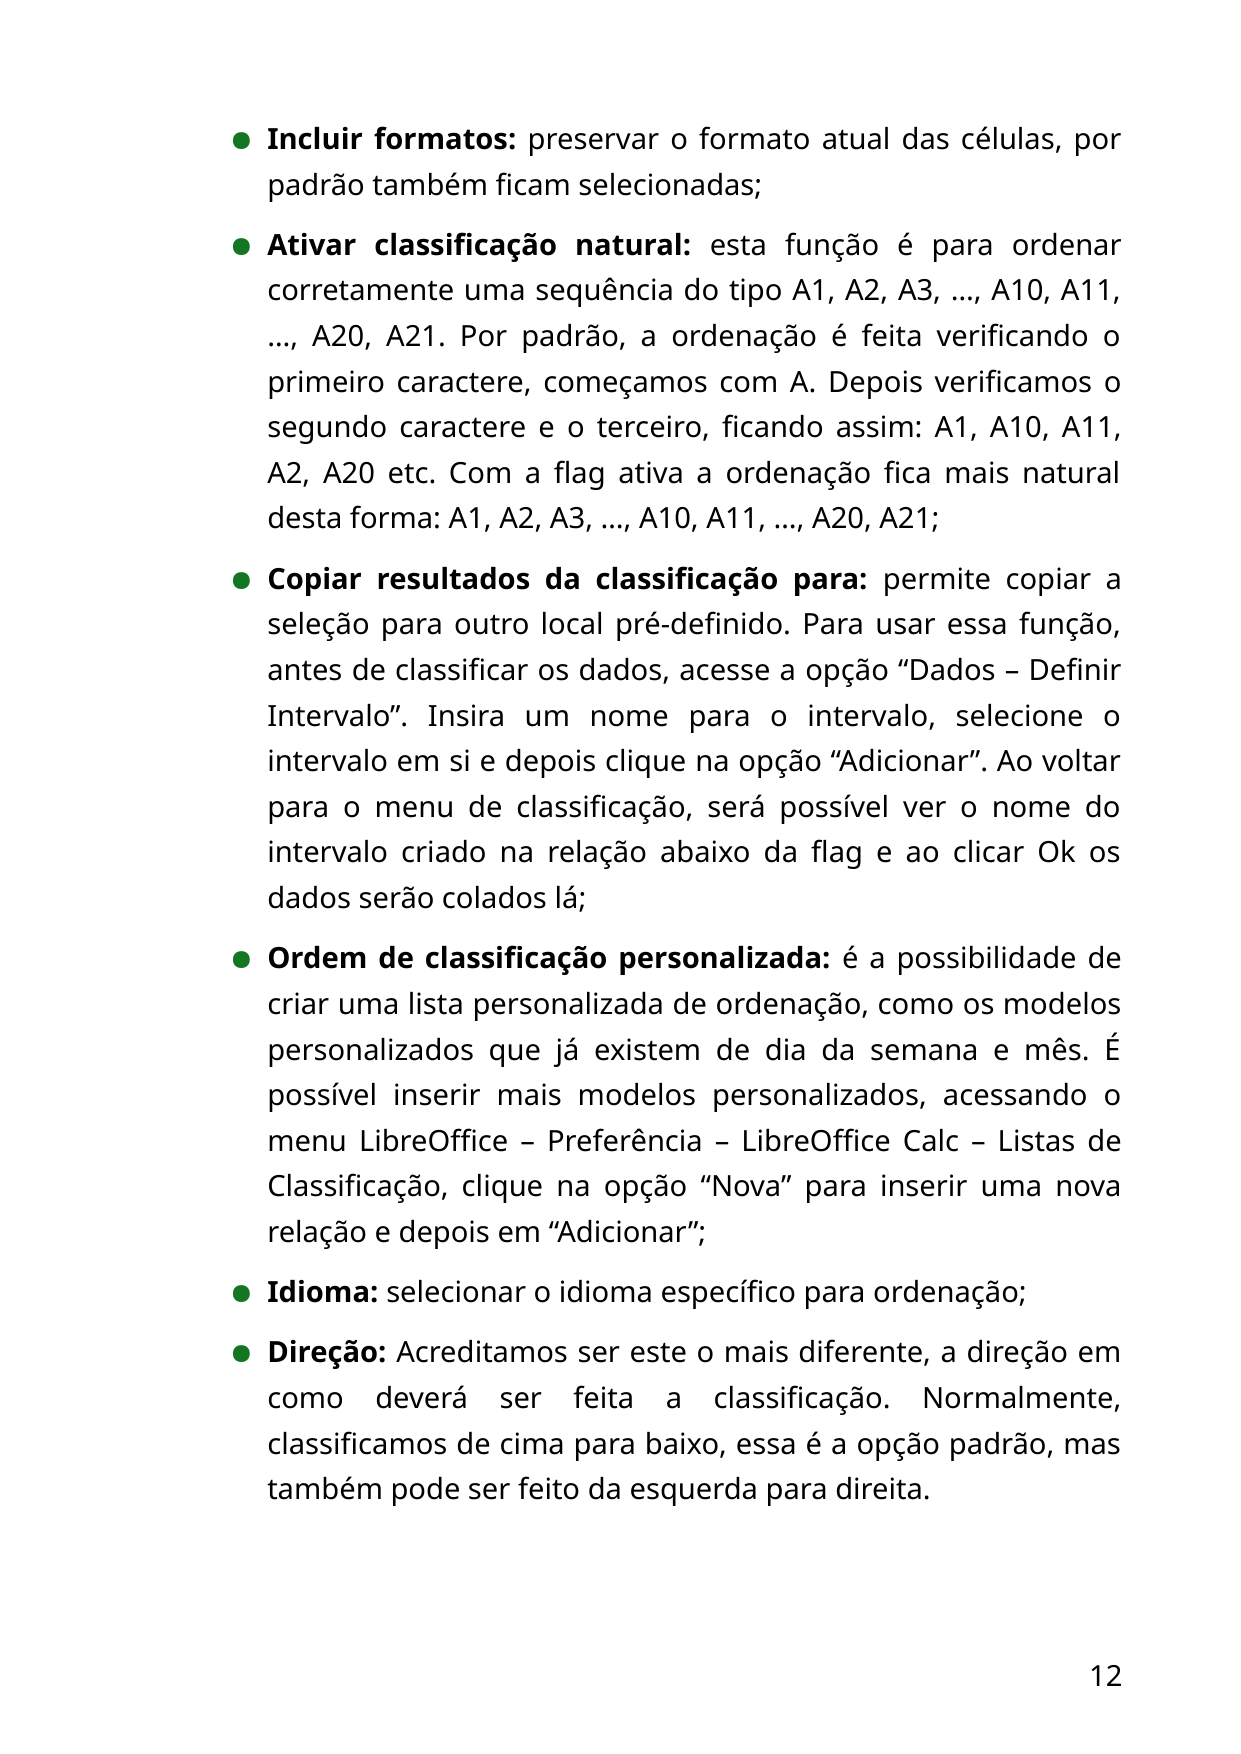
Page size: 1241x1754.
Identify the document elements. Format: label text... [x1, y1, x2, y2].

list Ativar classificação natural: esta função é para ordenar corretamente uma sequência do tipo A1, A2, A3, …, A10, A11, …, A20, A21. Por padrão, a ordenação é feita verificando o primeiro caractere, começamos com A. Depois verificamos o segundo caractere e o terceiro, ficando assim: A1, A10, A11, A2, A20 etc. Com a flag ativa a ordenação fica mais natural desta forma: A1, A2, A3, …, A10, A11, …, A20, A21; [229, 224, 1122, 537]
list Direção: Acreditamos ser este o mais diferente, a direção em como deverá ser feita a classificação. Normalmente, classificamos de cima para baixo, essa é a opção padrão, mas também pode ser feito da esquerda para direita. [229, 1332, 1122, 1508]
list Idioma: selecionar o idioma específico para ordenação; [229, 1271, 1122, 1311]
list Ordem de classificação personalizada: é a possibilidade de criar uma lista personalizada de ordenação, como os modelos personalizados que já existem de dia da semana e mês. É possível inserir mais modelos personalizados, acessando o menu LibreOffice – Preferência – LibreOffice Calc – Listas de Classificação, clique na opção “Nova” para inserir uma nova relação e depois em “Adicionar”; [229, 937, 1122, 1251]
list Incluir formatos: preservar o formato atual das células, por padrão também ficam selecionadas; [229, 118, 1122, 203]
list Copiar resultados da classificação para: permite copiar a seleção para outro local pré-definido. Para usar essa função, antes de classificar os dados, acesse a opção “Dados – Definir Intervalo”. Insira um nome para o intervalo, selecione o intervalo em si e depois clique na opção “Adicionar”. Ao voltar para o menu de classificação, será possível ver o nome do intervalo criado na relação abaixo da flag e ao clicar Ok os dados serão colados lá; [229, 558, 1122, 917]
